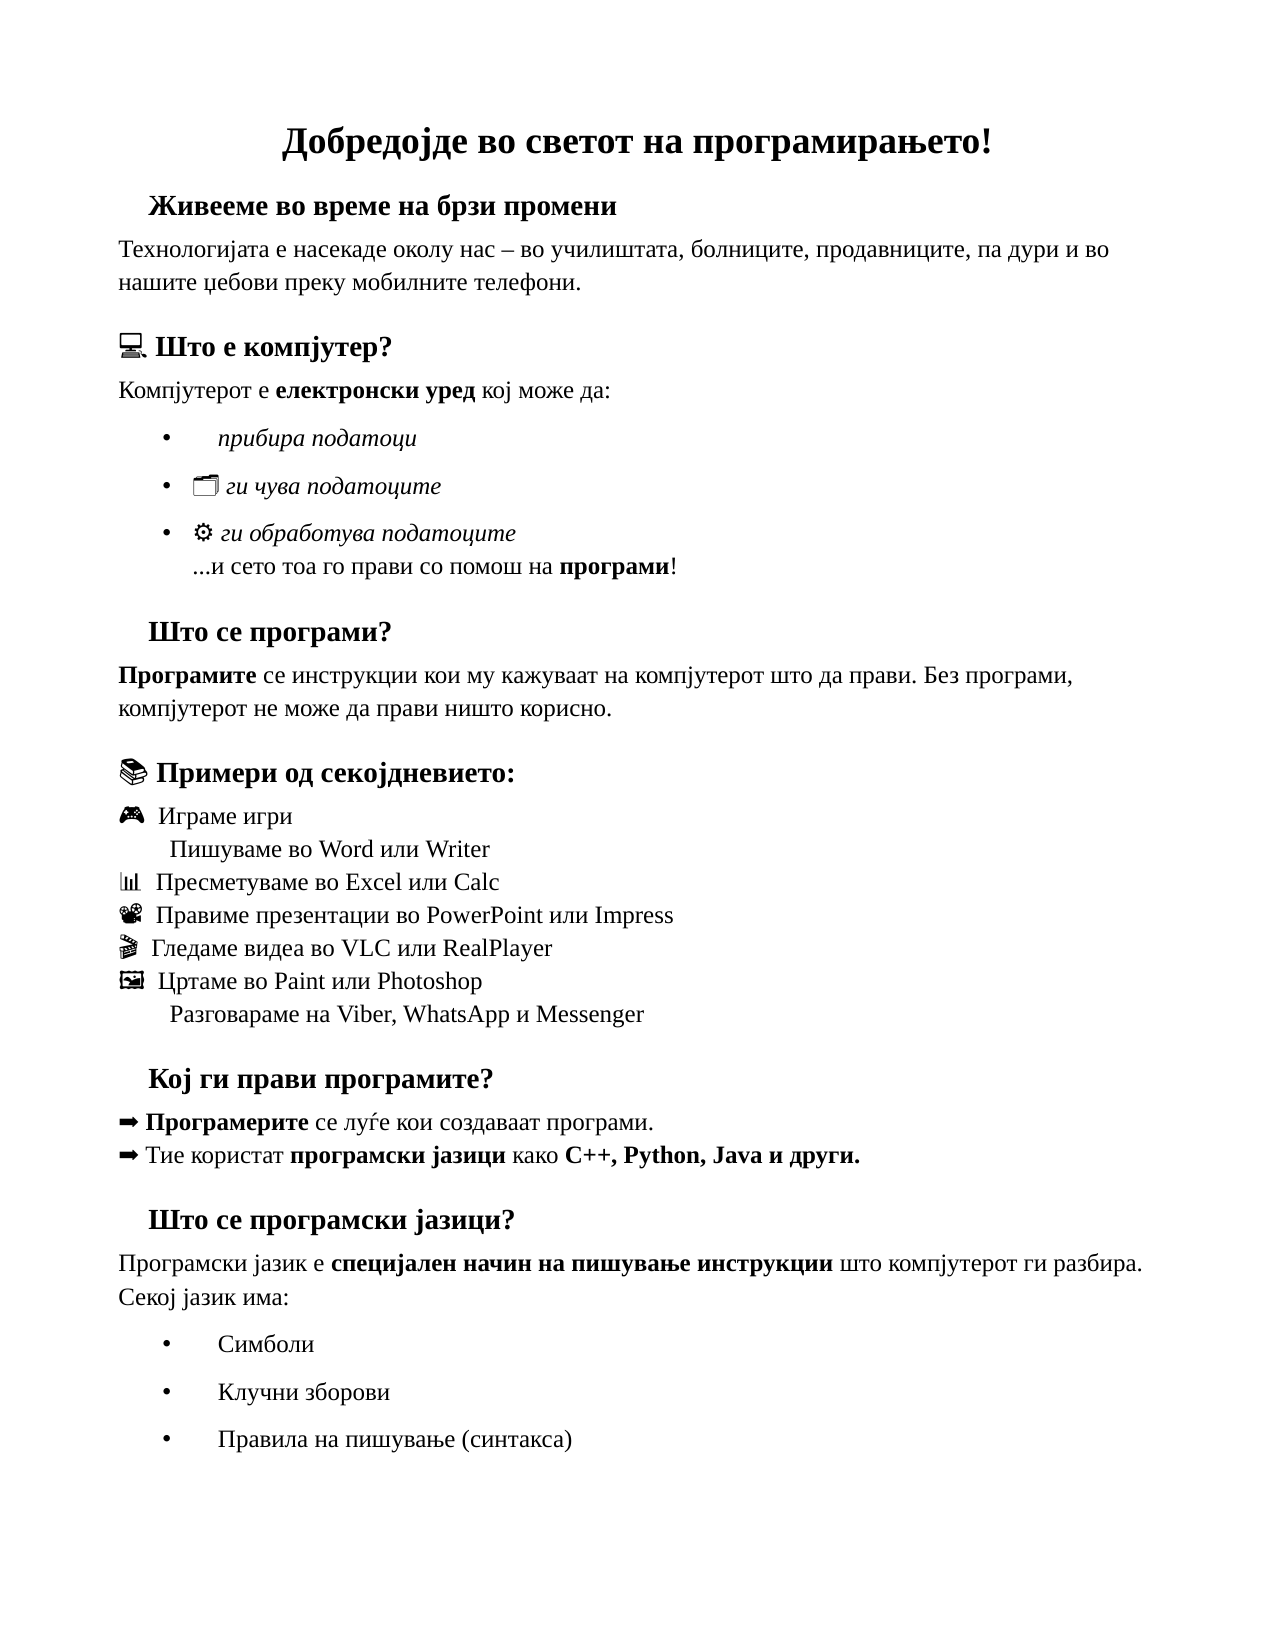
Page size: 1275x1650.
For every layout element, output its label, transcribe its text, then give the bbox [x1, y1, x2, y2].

list 🧾 Клучни зборови [162, 1377, 1157, 1406]
text Програмите се инструкции кои му кажуваат на компјутерот што да прави. Без програми, компјутерот не може да прави ништо корисно. [118, 660, 1157, 721]
subtitle 🧠 Кој ги прави програмите? [118, 1061, 1157, 1095]
subtitle 💻 Што е компјутер? [118, 329, 1157, 363]
text ✅ 🎮 Играме игри ✅ 📝 Пишуваме во Word или Writer ✅ 📊 Пресметуваме во Excel или Calc ✅ 📽 Правиме презентации во PowerPoint или Impress ✅ 🎬 Гледаме видеа во VLC или RealPlayer ✅ 🖼 Цртаме во Paint или Photoshop ✅ 💬 Разговараме на Viber, WhatsApp и Messenger [118, 801, 1157, 1028]
list 📏 Правила на пишување (синтакса) [162, 1424, 1157, 1453]
text ➡️ Програмерите се луѓе кои создаваат програми. ➡️ Тие користат програмски јазици како C++, Python, Java и други. [118, 1107, 1157, 1169]
subtitle 🔤 Што се програмски јазици? [118, 1202, 1157, 1236]
list 🔣 Симболи [162, 1329, 1157, 1358]
subtitle Добредојде во светот на програмирањето! [118, 118, 1157, 161]
subtitle 🚀 Живееме во време на брзи промени [118, 188, 1157, 222]
list ⚙ ги обработува податоците ...и сето тоа го прави со помош на програми! [162, 518, 1157, 580]
text Технологијата е насекаде околу нас – во училиштата, болниците, продавниците, па дури и во нашите џебови преку мобилните телефони. 👨‍ [118, 234, 1157, 296]
subtitle 📚 Примери од секојдневието: [118, 755, 1157, 788]
subtitle 🧩 Што се програми? [118, 614, 1157, 647]
text Компјутерот е електронски уред кој може да: [118, 376, 1157, 404]
list 🗂 ги чува податоците [162, 471, 1157, 499]
text Програмски јазик е специјален начин на пишување инструкции што компјутерот ги разбира. Секој јазик има: [118, 1248, 1157, 1310]
list 🧠 прибира податоци [162, 423, 1157, 452]
